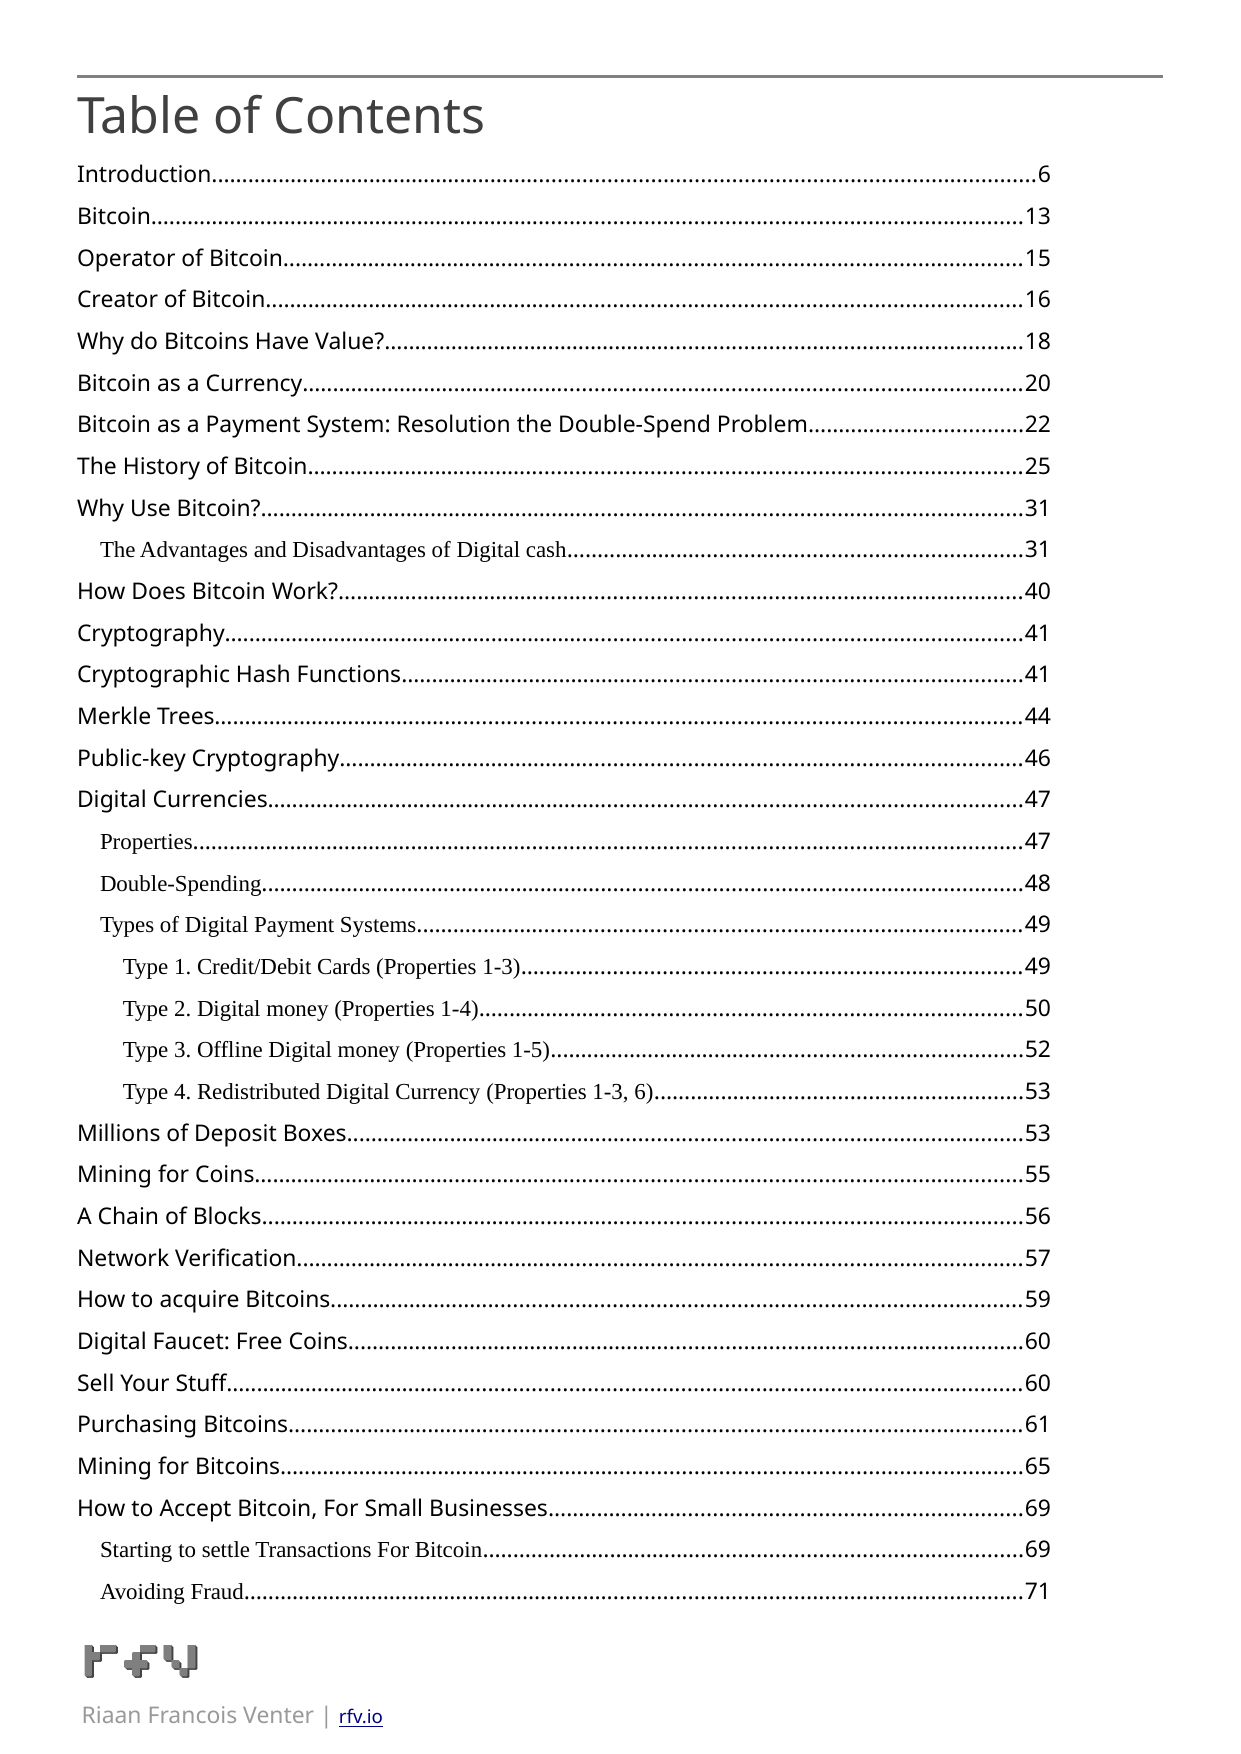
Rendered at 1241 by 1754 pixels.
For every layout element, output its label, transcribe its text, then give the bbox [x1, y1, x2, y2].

text Why Use Bitcoin? 31 [77, 491, 1163, 523]
picture [84, 1645, 203, 1684]
text Avoiding Fraud 71 [100, 1575, 1163, 1606]
text The History of Bitcoin 25 [77, 450, 1163, 481]
text Public-key Cryptography 46 [77, 741, 1163, 773]
text Millions of Deposit Boxes 53 [77, 1116, 1163, 1148]
text Purchasing Bitcoins 61 [77, 1408, 1163, 1439]
text Mining for Bitcoins 65 [77, 1450, 1163, 1481]
text Network Verification 57 [77, 1241, 1163, 1273]
text Merkle Trees 44 [77, 700, 1163, 731]
text Types of Digital Payment Systems 49 [100, 908, 1163, 939]
text A Chain of Blocks 56 [77, 1200, 1163, 1231]
text Type 3. Offline Digital money (Properties 1-5) 52 [123, 1033, 1163, 1064]
text Bitcoin 13 [77, 200, 1163, 231]
text Operator of Bitcoin 15 [77, 241, 1163, 273]
text Cryptography 41 [77, 616, 1163, 648]
text Double-Spending 48 [100, 866, 1163, 898]
text Type 1. Credit/Debit Cards (Properties 1-3) 49 [123, 950, 1163, 981]
text Introduction 6 [77, 158, 1163, 189]
text How Does Bitcoin Work? 40 [77, 575, 1163, 606]
text Bitcoin as a Currency 20 [77, 366, 1163, 398]
text Digital Currencies 47 [77, 783, 1163, 814]
text Properties 47 [100, 825, 1163, 856]
text The Advantages and Disadvantages of Digital cash 31 [100, 533, 1163, 564]
text Bitcoin as a Payment System: Resolution the Double-Spend Problem 22 [77, 408, 1163, 439]
text Mining for Coins 55 [77, 1158, 1163, 1189]
subtitle Table of Contents [77, 78, 1163, 148]
text Sell Your Stuff 60 [77, 1366, 1163, 1398]
text Digital Faucet: Free Coins 60 [77, 1325, 1163, 1356]
text Why do Bitcoins Have Value? 18 [77, 325, 1163, 356]
text Type 2. Digital money (Properties 1-4) 50 [123, 991, 1163, 1023]
text Starting to settle Transactions For Bitcoin 69 [100, 1533, 1163, 1564]
text Type 4. Redistributed Digital Currency (Properties 1-3, 6) 53 [123, 1075, 1163, 1106]
text Cryptographic Hash Functions 41 [77, 658, 1163, 689]
text How to acquire Bitcoins 59 [77, 1283, 1163, 1314]
text Creator of Bitcoin 16 [77, 283, 1163, 314]
text How to Accept Bitcoin, For Small Businesses 69 [77, 1491, 1163, 1523]
